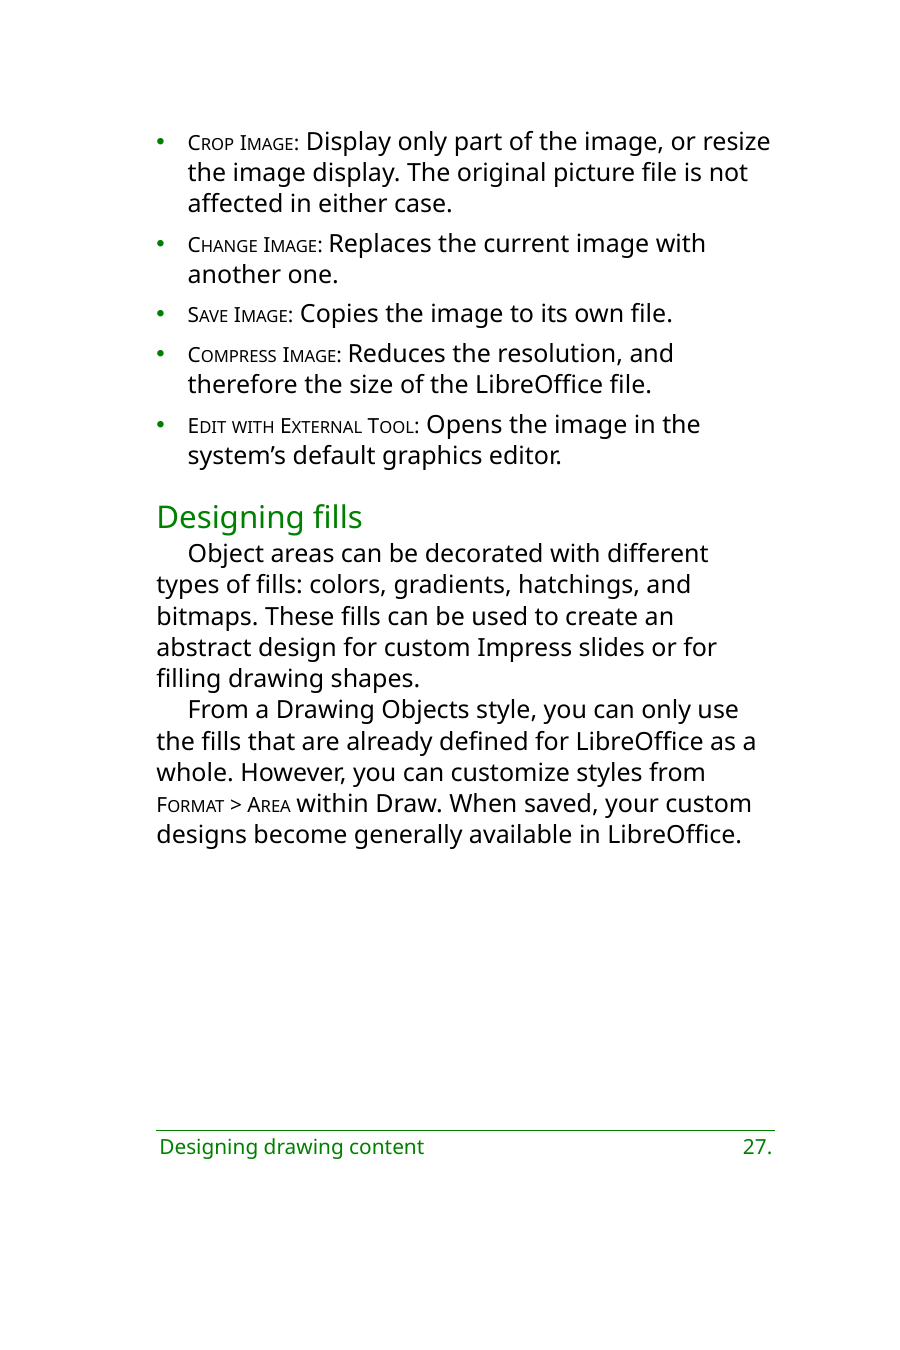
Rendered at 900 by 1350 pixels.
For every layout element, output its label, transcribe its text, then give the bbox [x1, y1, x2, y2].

list Crop Image: Display only part of the image, or resize the image display. The original picture file is not affected in either case. [156, 125, 775, 219]
list Edit with External Tool: Opens the image in the system’s default graphics editor. [156, 408, 775, 471]
list Save Image: Copies the image to its own file. [156, 298, 775, 329]
subtitle Designing fills [156, 495, 775, 537]
text From a Drawing Objects style, you can only use the fills that are already defined for LibreOffice as a whole. However, you can customize styles from Format > Area within Draw. When saved, your custom designs become generally available in LibreOffice. [156, 694, 775, 850]
list Change Image: Replaces the current image with another one. [156, 227, 775, 289]
list Compress Image: Reduces the resolution, and therefore the size of the LibreOffice file. [156, 337, 775, 400]
text Object areas can be decorated with different types of fills: colors, gradients, hatchings, and bitmaps. These fills can be used to create an abstract design for custom Impress slides or for filling drawing shapes. [156, 537, 775, 694]
